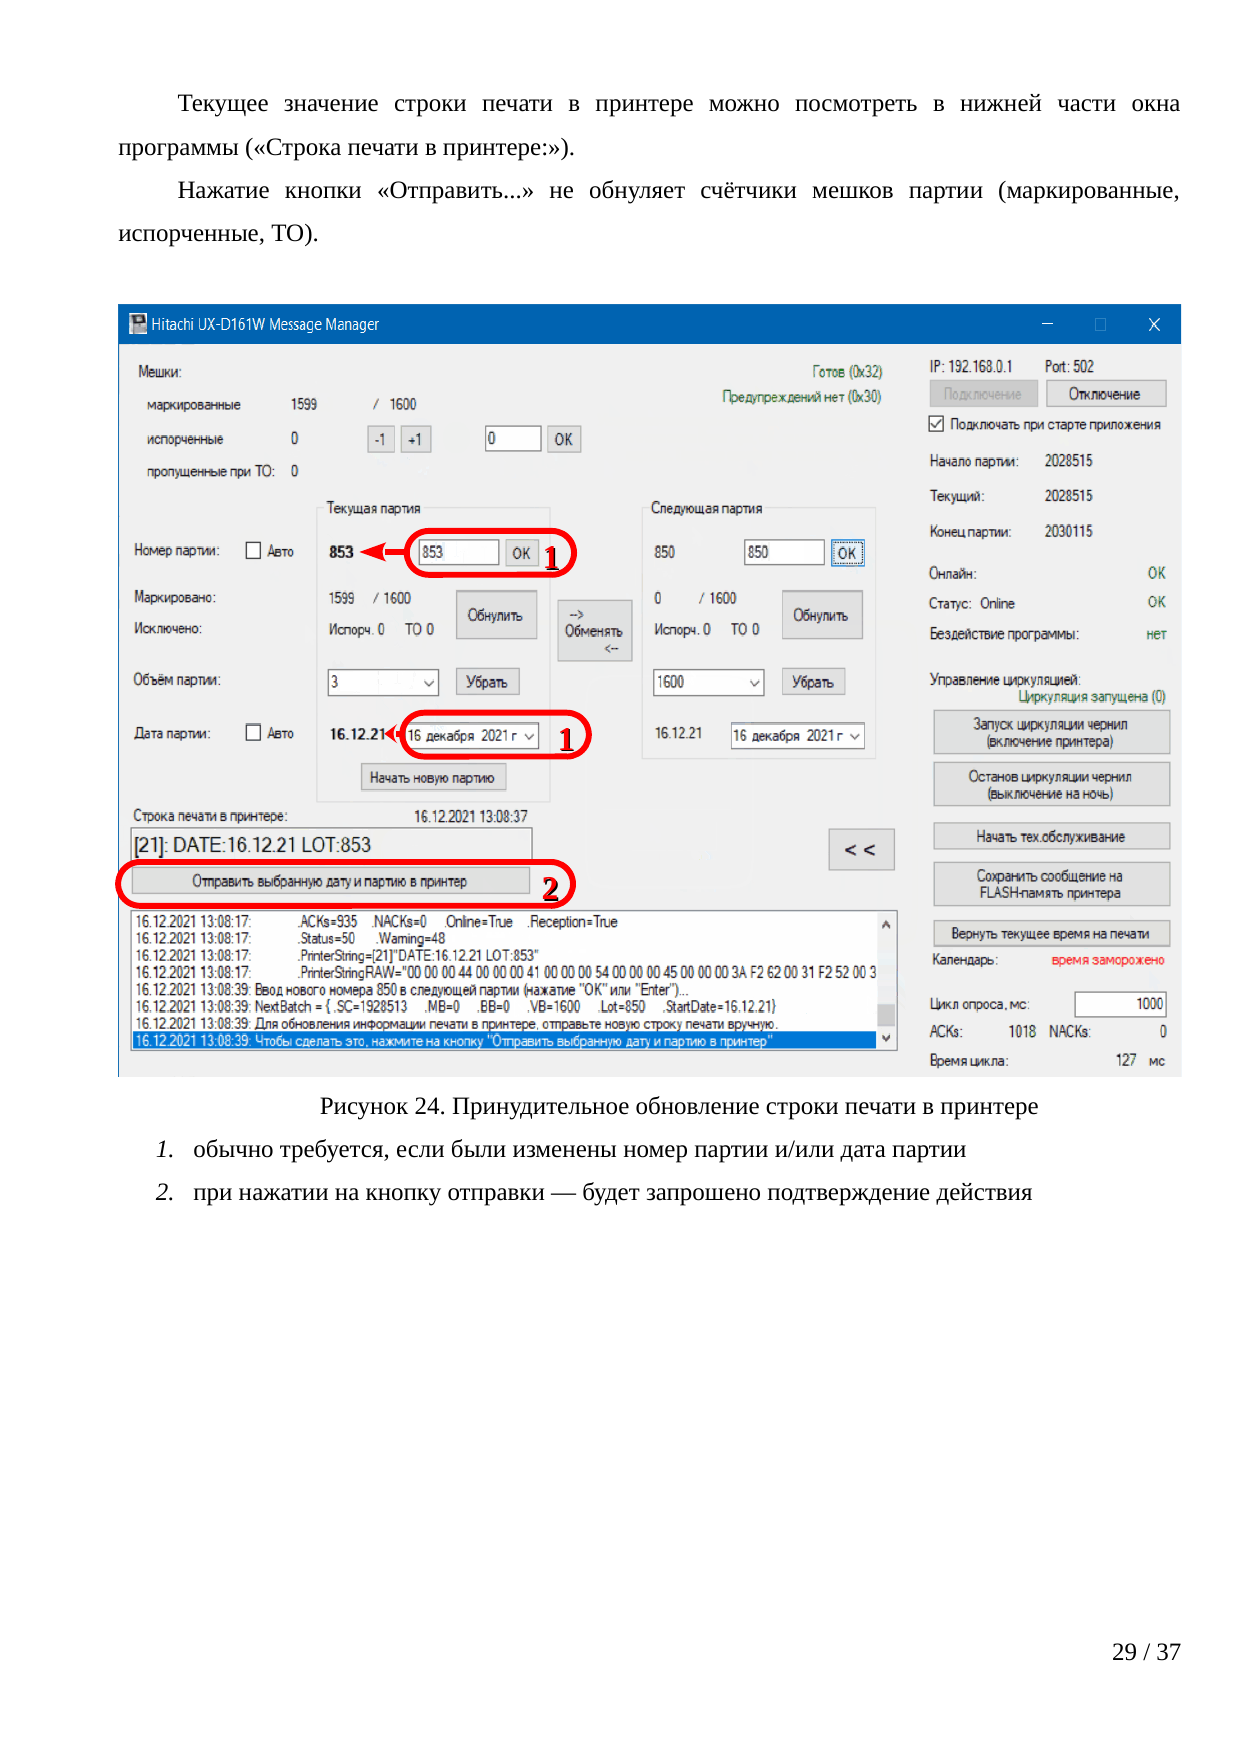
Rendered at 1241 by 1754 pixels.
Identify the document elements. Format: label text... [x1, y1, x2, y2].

text Текущее значение строки печати в принтере можно посмотреть в нижней части окна программы («Строка печати в принтере:»). [118, 88, 1181, 160]
text Нажатие кнопки «Отправить...» не обнуляет счётчики мешков партии (маркированные, испорченные, ТО). [118, 175, 1181, 247]
list при нажатии на кнопку отправки — будет запрошено подтверждение действия [156, 1177, 1181, 1206]
text Рисунок 24. Принудительное обновление строки печати в принтере [118, 1091, 1181, 1120]
list обычно требуется, если были изменены номер партии и/или дата партии [156, 1134, 1181, 1163]
